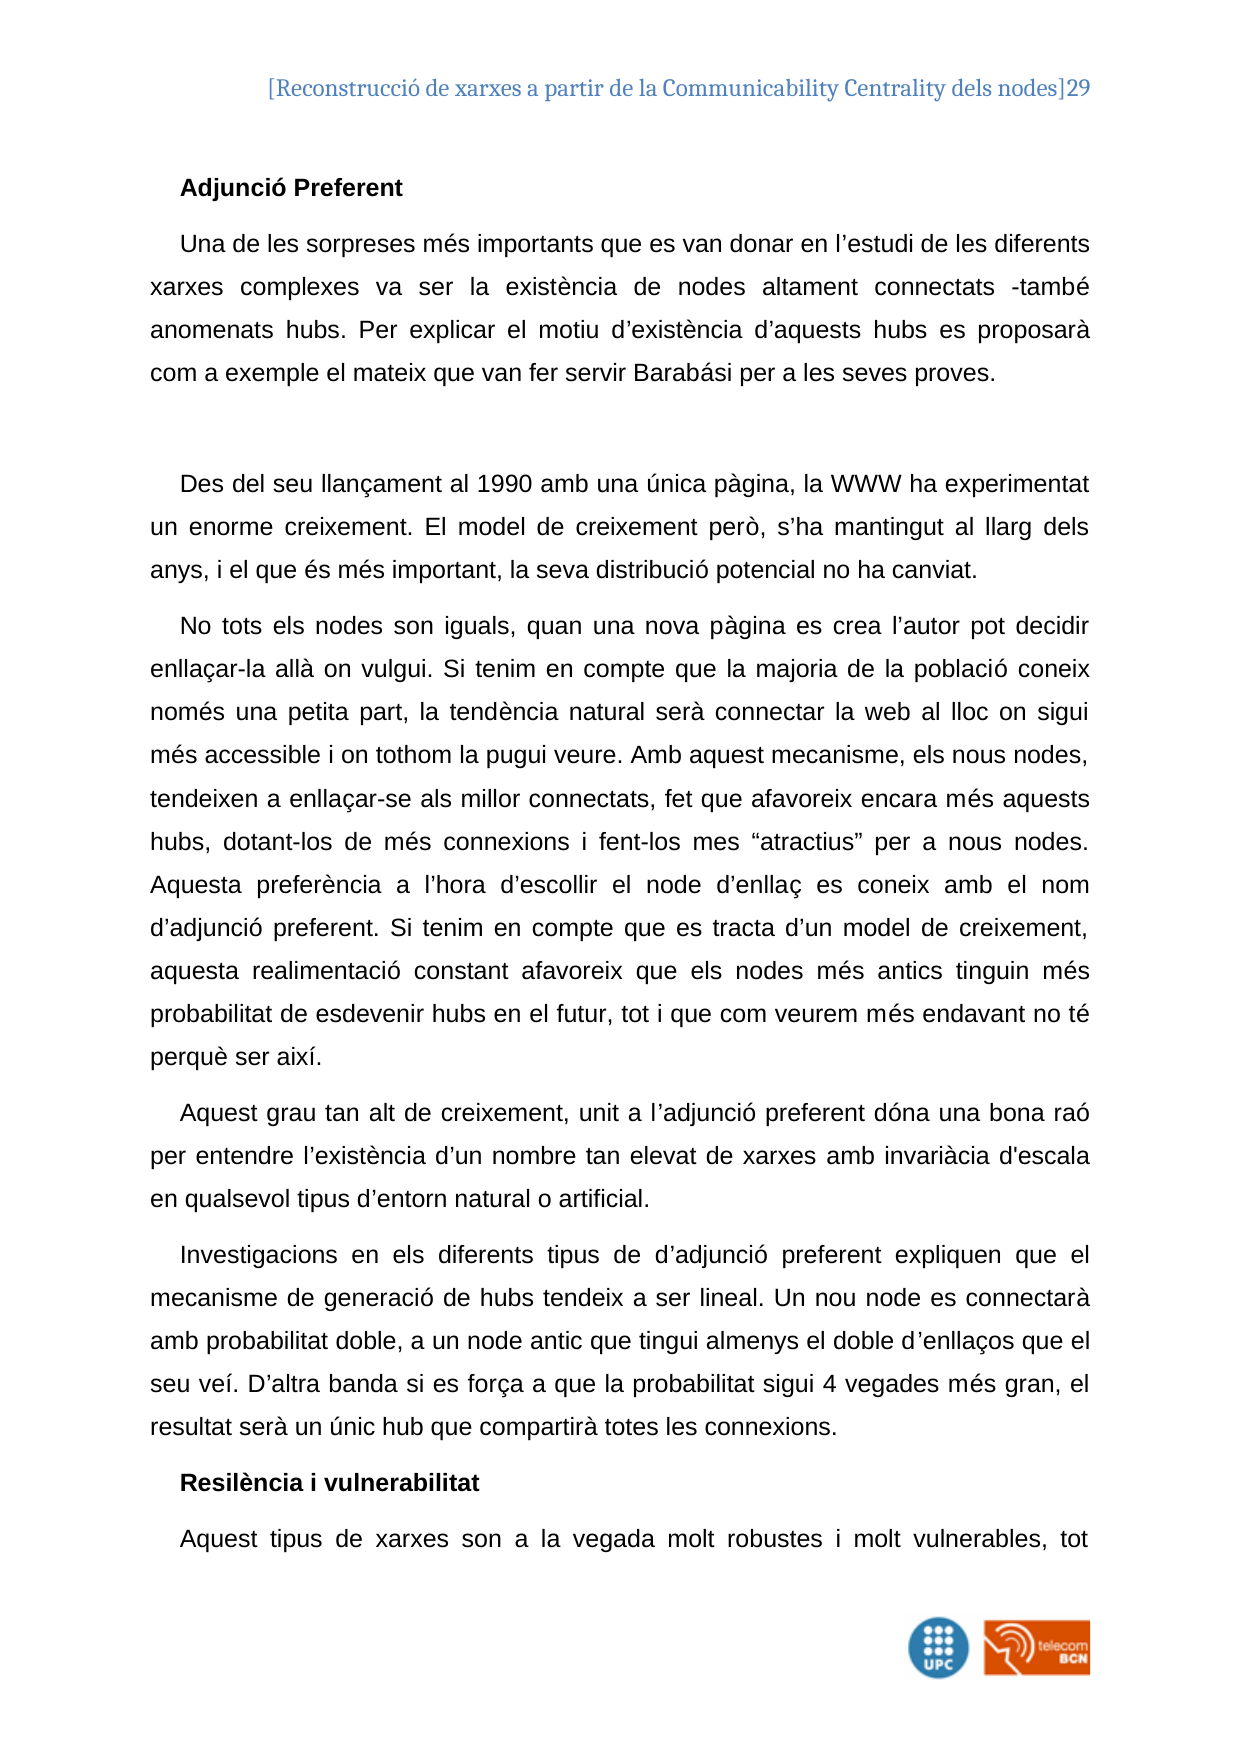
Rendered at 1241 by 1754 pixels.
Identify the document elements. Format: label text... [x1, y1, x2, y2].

text Des del seu llançament al 1990 amb una única pàgina, la WWW ha experimentat un enorme creixement. El model de creixement però, s’ha mantingut al llarg dels anys, i el que és més important, la seva distribució potencial no ha canviat. [150, 469, 1090, 584]
text Aquest tipus de xarxes son a la vegada molt robustes i molt vulnerables, tot [150, 1523, 1090, 1552]
text Una de les sorpreses més importants que es van donar en l’estudi de les diferents xarxes complexes va ser la existència de nodes altament connectats -també anomenats hubs. Per explicar el motiu d’existència d’aquests hubs es proposarà com a exemple el mateix que van fer servir Barabási per a les seves proves. [150, 228, 1090, 387]
text Investigacions en els diferents tipus de d’adjunció preferent expliquen que el mecanisme de generació de hubs tendeix a ser lineal. Un nou node es connectarà amb probabilitat doble, a un node antic que tingui almenys el doble d’enllaços que el seu veí. D’altra banda si es força a que la probabilitat sigui 4 vegades més gran, el resultat serà un únic hub que compartirà totes les connexions. [150, 1240, 1090, 1441]
text Aquest grau tan alt de creixement, unit a l’adjunció preferent dóna una bona raó per entendre l’existència d’un nombre tan elevat de xarxes amb invariàcia d'escala en qualsevol tipus d’entorn natural o artificial. [150, 1098, 1090, 1213]
text Resilència i vulnerabilitat [150, 1468, 1090, 1497]
picture [904, 1614, 1091, 1681]
text Adjunció Preferent [150, 173, 1090, 202]
text No tots els nodes son iguals, quan una nova pàgina es crea l’autor pot decidir enllaçar-la allà on vulgui. Si tenim en compte que la majoria de la població coneix només una petita part, la tendència natural serà connectar la web al lloc on sigui més accessible i on tothom la pugui veure. Amb aquest mecanisme, els nous nodes, tendeixen a enllaçar-se als millor connectats, fet que afavoreix encara més aquests hubs, dotant-los de més connexions i fent-los mes “atractius” per a nous nodes. Aquesta preferència a l’hora d’escollir el node d’enllaç es coneix amb el nom d’adjunció preferent. Si tenim en compte que es tracta d’un model de creixement, aquesta realimentació constant afavoreix que els nodes més antics tinguin més probabilitat de esdevenir hubs en el futur, tot i que com veurem més endavant no té perquè ser així. [150, 611, 1090, 1071]
